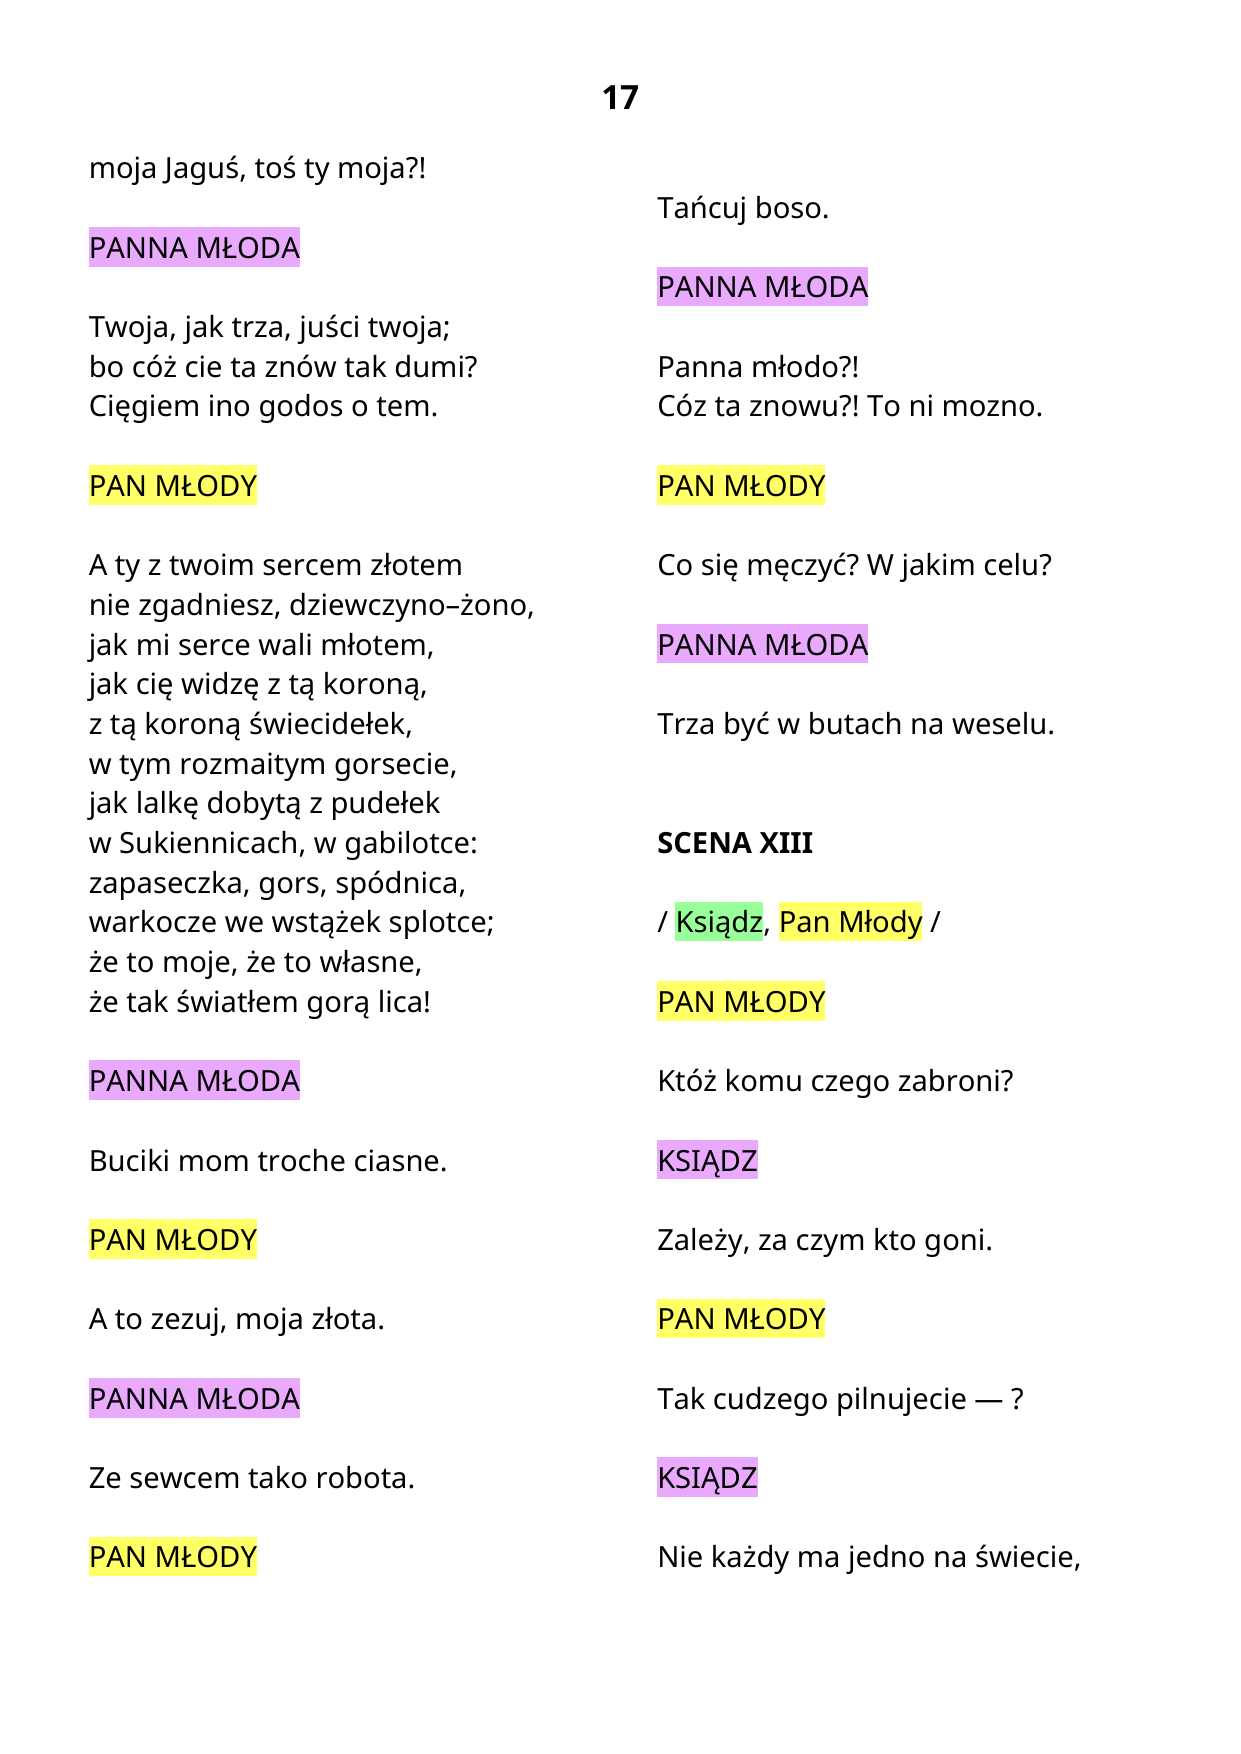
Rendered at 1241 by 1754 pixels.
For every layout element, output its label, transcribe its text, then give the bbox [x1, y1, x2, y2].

text moja Jaguś, toś ty moja?! [88, 148, 583, 187]
text PANNA MŁODA [88, 1378, 583, 1418]
text bo cóż cie ta znów tak dumi? [88, 346, 583, 386]
text Tańcuj boso. [657, 187, 1152, 227]
text że tak światłem gorą lica! [88, 981, 583, 1021]
text A ty z twoim sercem złotem [88, 544, 583, 584]
text PANNA MŁODA [657, 267, 1152, 306]
text nie zgadniesz, dziewczyno–żono, [88, 584, 583, 624]
text KSIĄDZ [657, 1140, 1152, 1179]
text jak mi serce wali młotem, [88, 624, 583, 663]
text Cięgiem ino godos o tem. [88, 386, 583, 425]
text PANNA MŁODA [88, 1060, 583, 1100]
text PAN MŁODY [657, 1298, 1152, 1338]
text PAN MŁODY [657, 465, 1152, 505]
text Zależy, za czym kto goni. [657, 1219, 1152, 1259]
text PAN MŁODY [657, 981, 1152, 1021]
text w tym rozmaitym gorsecie, [88, 743, 583, 783]
text PAN MŁODY [88, 1537, 583, 1576]
text warkocze we wstążek splotce; [88, 902, 583, 941]
text zapaseczka, gors, spódnica, [88, 862, 583, 902]
text Buciki mom troche ciasne. [88, 1140, 583, 1179]
text PANNA MŁODA [657, 624, 1152, 663]
text w Sukiennicach, w gabilotce: [88, 822, 583, 862]
text że to moje, że to własne, [88, 941, 583, 981]
text SCENA XIII [657, 822, 1152, 862]
text jak lalkę dobytą z pudełek [88, 783, 583, 822]
text Trza być w butach na weselu. [657, 703, 1152, 743]
text KSIĄDZ [657, 1457, 1152, 1497]
text jak cię widzę z tą koroną, [88, 663, 583, 703]
text Tak cudzego pilnujecie — ? [657, 1378, 1152, 1418]
text Cóz ta znowu?! To ni mozno. [657, 386, 1152, 425]
text Co się męczyć? W jakim celu? [657, 544, 1152, 584]
text Nie każdy ma jedno na świecie, [657, 1537, 1152, 1576]
text Twoja, jak trza, juści twoja; [88, 306, 583, 346]
text PAN MŁODY [88, 465, 583, 505]
text Któż komu czego zabroni? [657, 1060, 1152, 1100]
text z tą koroną świecidełek, [88, 703, 583, 743]
text Ze sewcem tako robota. [88, 1457, 583, 1497]
text Panna młodo?! [657, 346, 1152, 386]
text PAN MŁODY [88, 1219, 583, 1259]
text A to zezuj, moja złota. [88, 1298, 583, 1338]
text PANNA MŁODA [88, 227, 583, 267]
text / Ksiądz, Pan Młody / [657, 902, 1152, 941]
